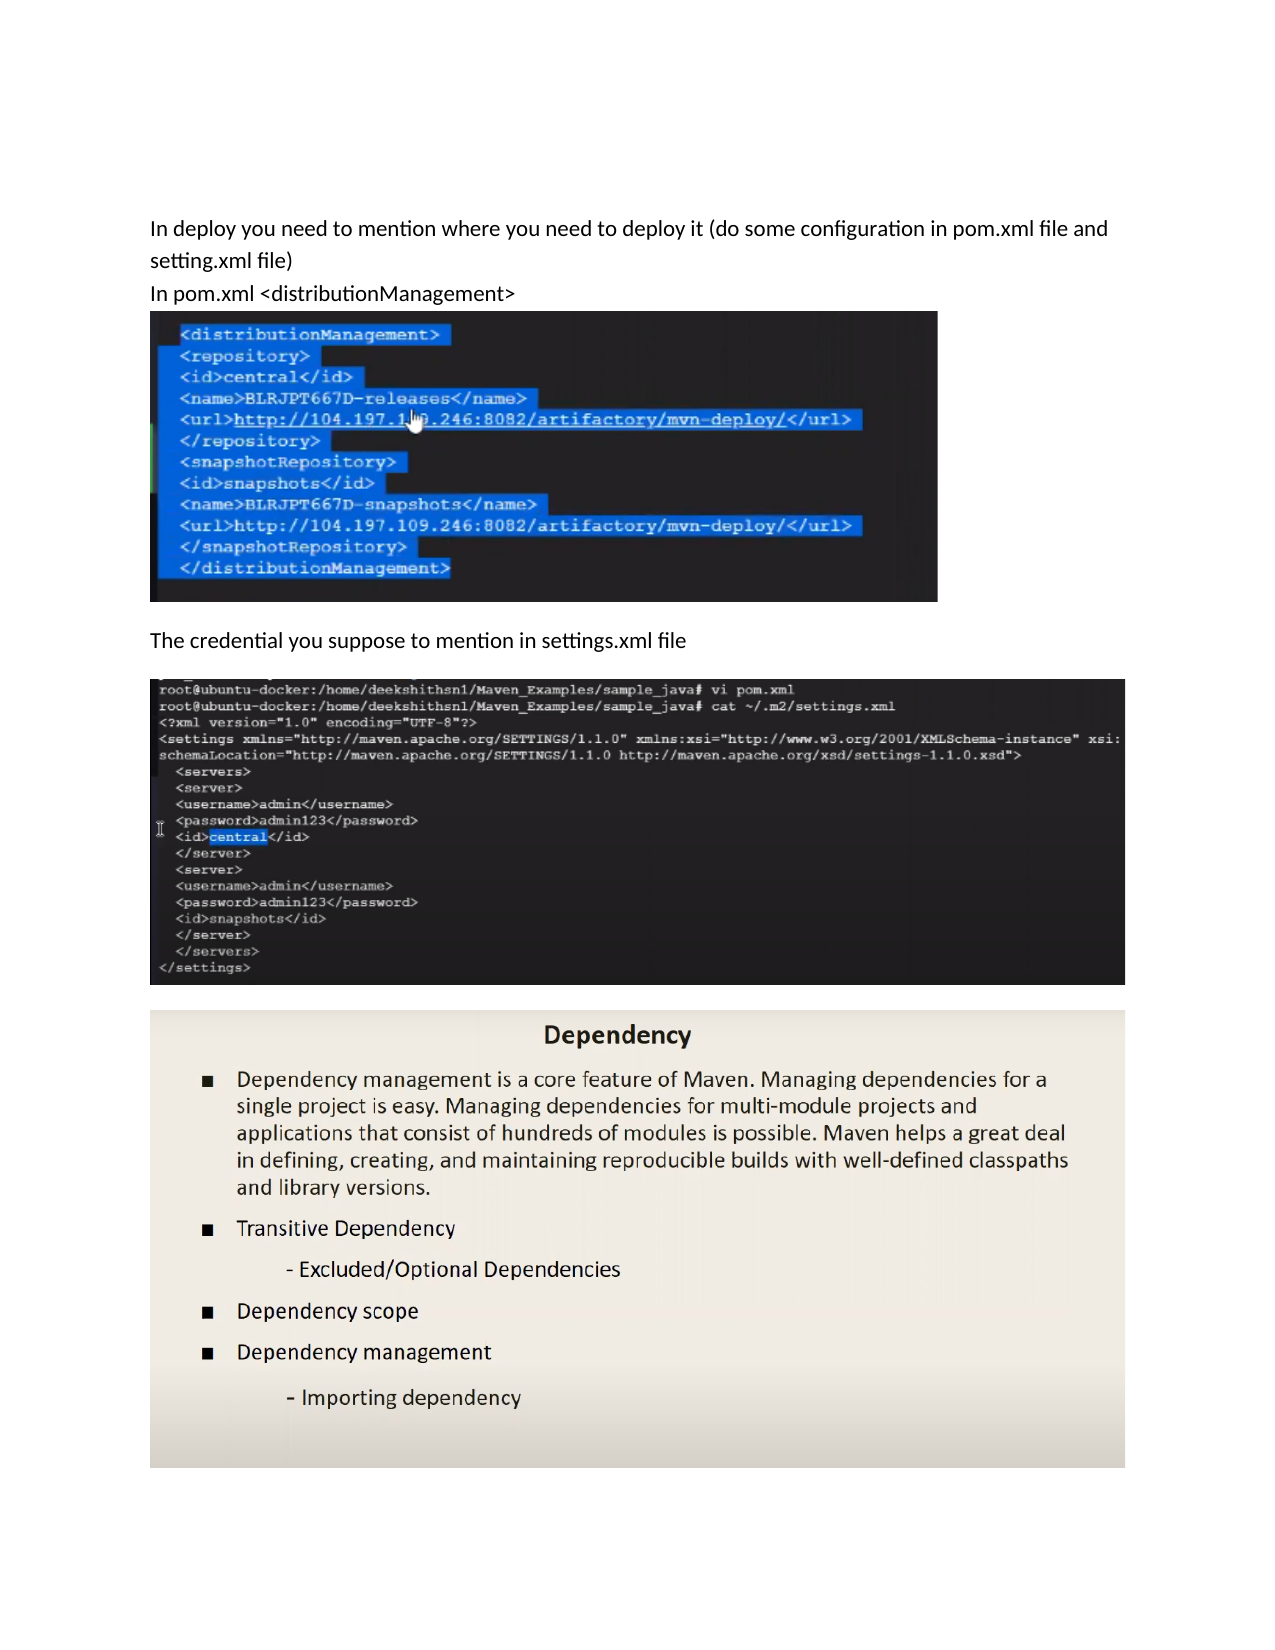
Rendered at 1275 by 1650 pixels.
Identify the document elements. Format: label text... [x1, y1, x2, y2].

text The credential you suppose to mention in settings.xml file [150, 627, 1125, 654]
text In pom.xml <distributionManagement> [150, 279, 1125, 307]
text In deploy you need to mention where you need to deploy it (do some configuration in pom.xml file and setting.xml file) [150, 214, 1125, 274]
